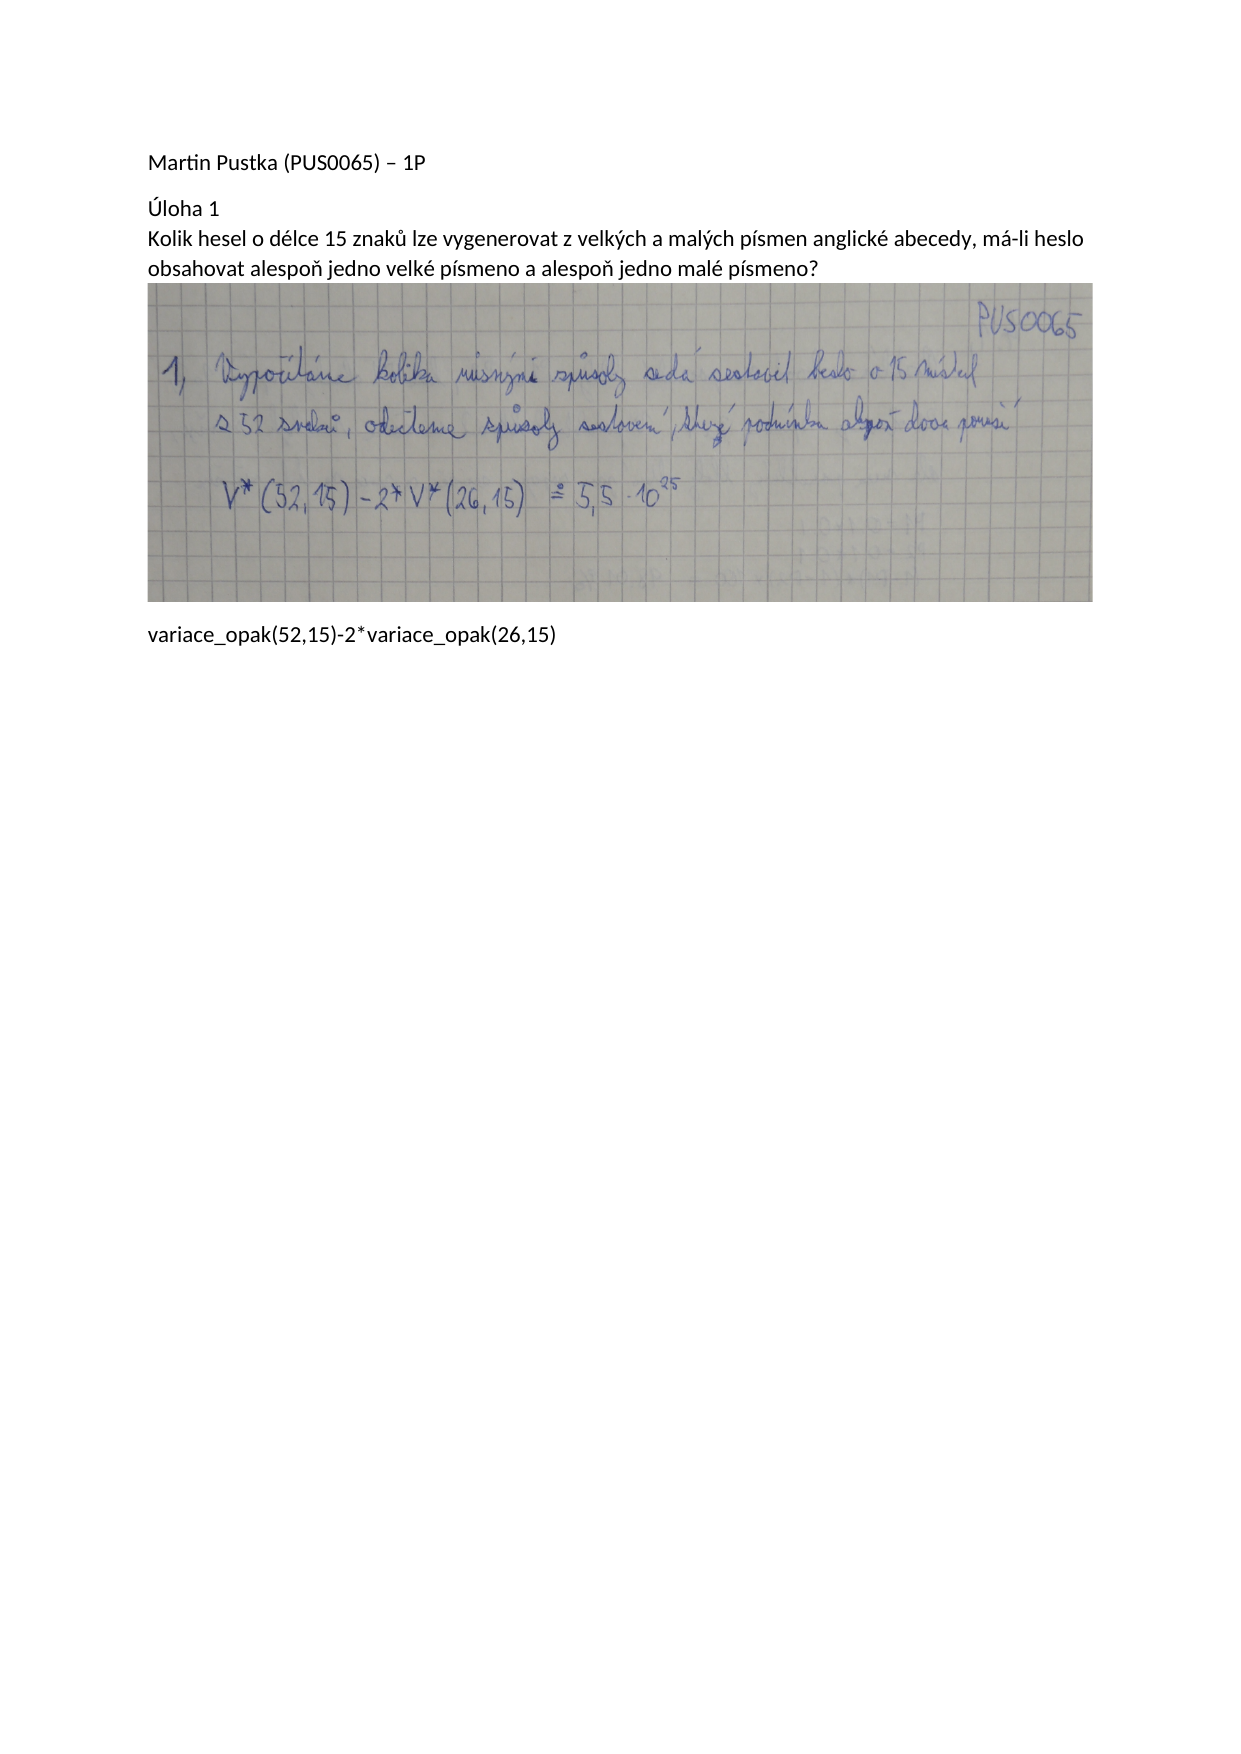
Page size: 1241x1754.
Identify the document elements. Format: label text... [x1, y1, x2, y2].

text variace_opak(52,15)-2*variace_opak(26,15) [148, 620, 1093, 648]
text Úloha 1 Kolik hesel o délce 15 znaků lze vygenerovat z velkých a malých písmen anglické abecedy, má-li heslo obsahovat alespoň jedno velké písmeno a alespoň jedno malé písmeno? [148, 194, 1093, 283]
text Martin Pustka (PUS0065) – 1P [148, 148, 1093, 176]
